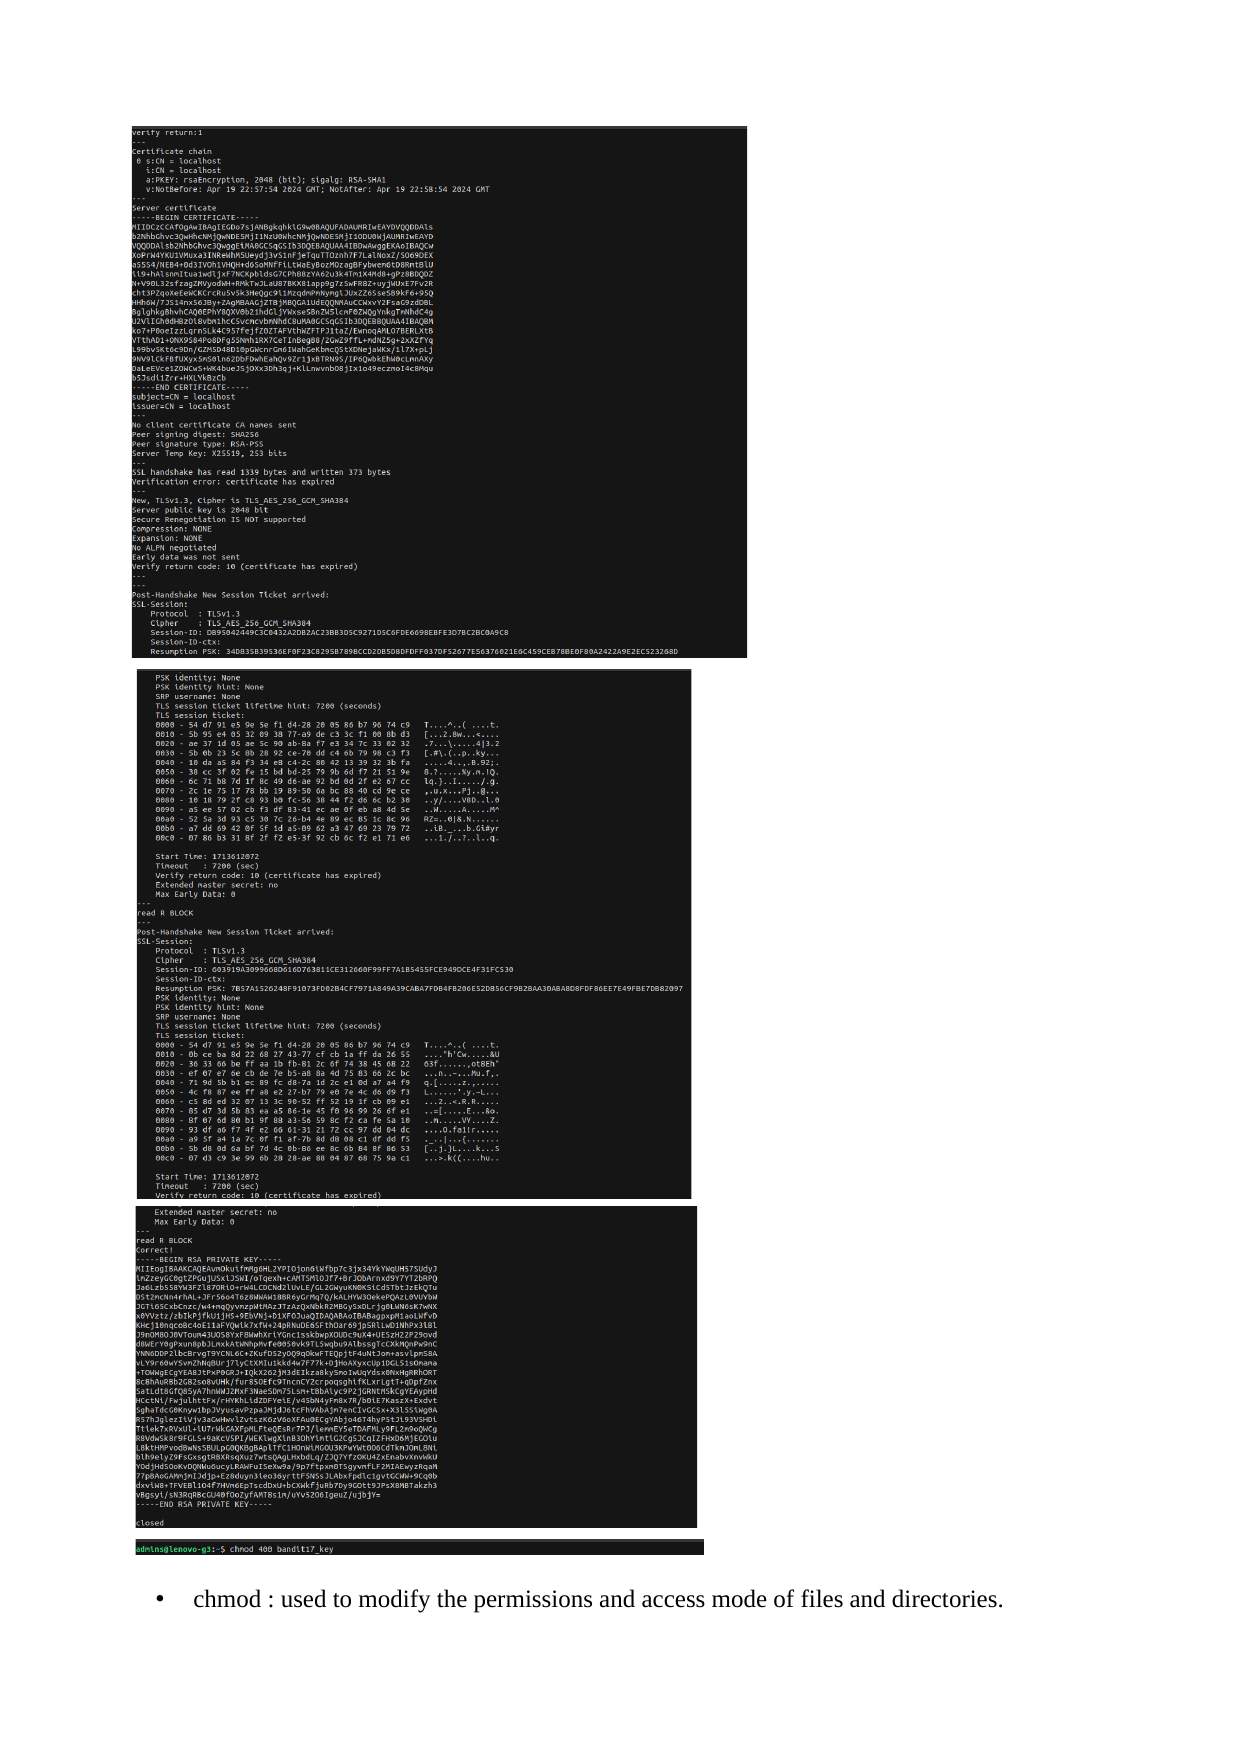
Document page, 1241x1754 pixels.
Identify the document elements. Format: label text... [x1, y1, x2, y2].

list chmod : used to modify the permissions and access mode of files and directories. [156, 1584, 1122, 1613]
